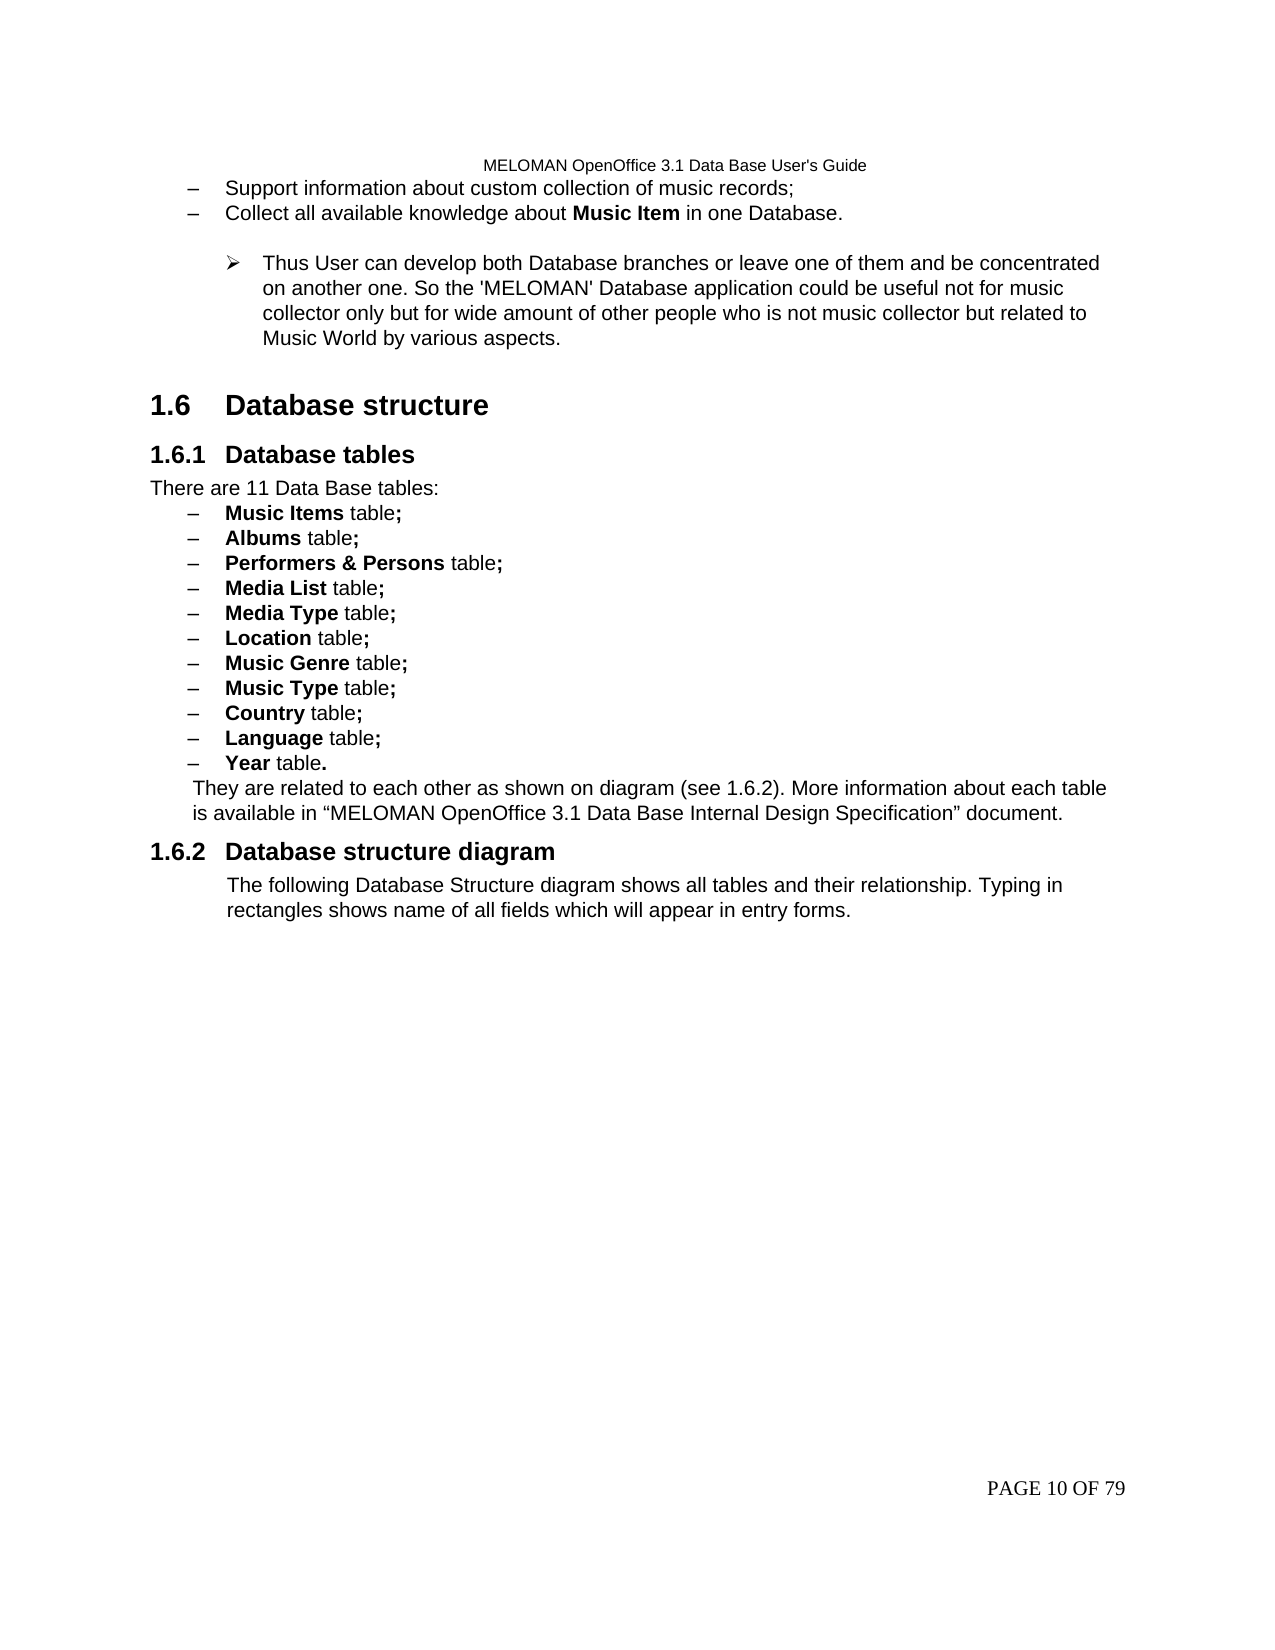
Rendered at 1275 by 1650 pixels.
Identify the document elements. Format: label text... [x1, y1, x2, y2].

subtitle Database structure diagram [150, 837, 1125, 866]
list Country table; [187, 700, 1125, 725]
list Music Items table; [187, 500, 1125, 525]
text There are 11 Data Base tables: [150, 475, 1125, 500]
list Language table; [187, 725, 1125, 750]
list Thus User can develop both Database branches or leave one of them and be concentrated on another one. So the 'MELOMAN' Database application could be useful not for music collector only but for wide amount of other people who is not music collector but related to Music World by various aspects. [225, 250, 1125, 350]
subtitle Database tables [150, 440, 1125, 468]
list Location table; [187, 625, 1125, 650]
list Support information about custom collection of music records; [187, 175, 1125, 200]
list Music Genre table; [187, 650, 1125, 675]
list Year table. [187, 750, 1125, 775]
list Albums table; [187, 525, 1125, 550]
list Music Type table; [187, 675, 1125, 700]
list Collect all available knowledge about Music Item in one Database. [187, 200, 1125, 225]
text They are related to each other as shown on diagram (see 1.6.2). More information about each table is available in “MELOMAN OpenOffice 3.1 Data Base Internal Design Specification” document. [192, 775, 1125, 825]
list Performers & Persons table; [187, 550, 1125, 575]
list Media Type table; [187, 600, 1125, 625]
subtitle Database structure [150, 387, 1125, 421]
list Media List table; [187, 575, 1125, 600]
text The following Database Structure diagram shows all tables and their relationship. Typing in rectangles shows name of all fields which will appear in entry forms. [227, 872, 1125, 922]
